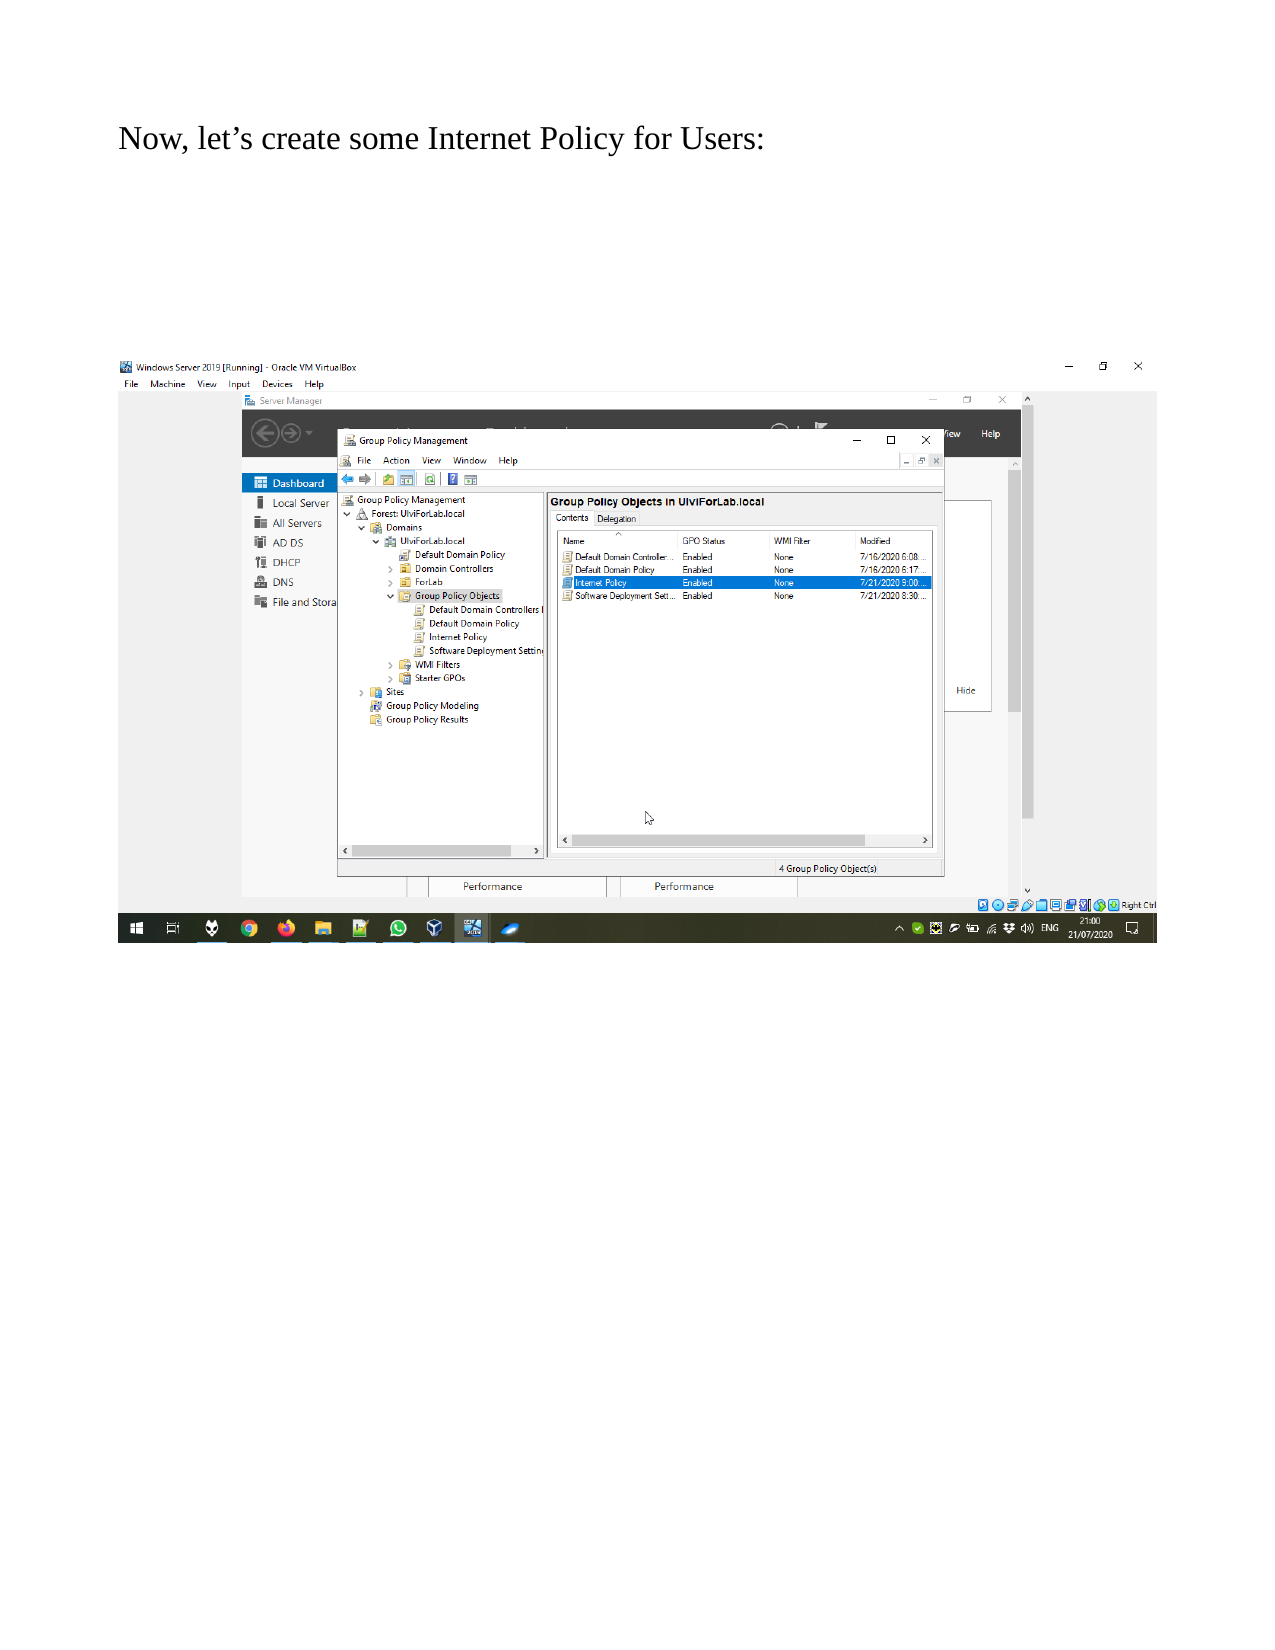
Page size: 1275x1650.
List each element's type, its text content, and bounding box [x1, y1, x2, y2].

text Now, let’s create some Internet Policy for Users: [118, 118, 1157, 156]
picture [118, 358, 1157, 943]
